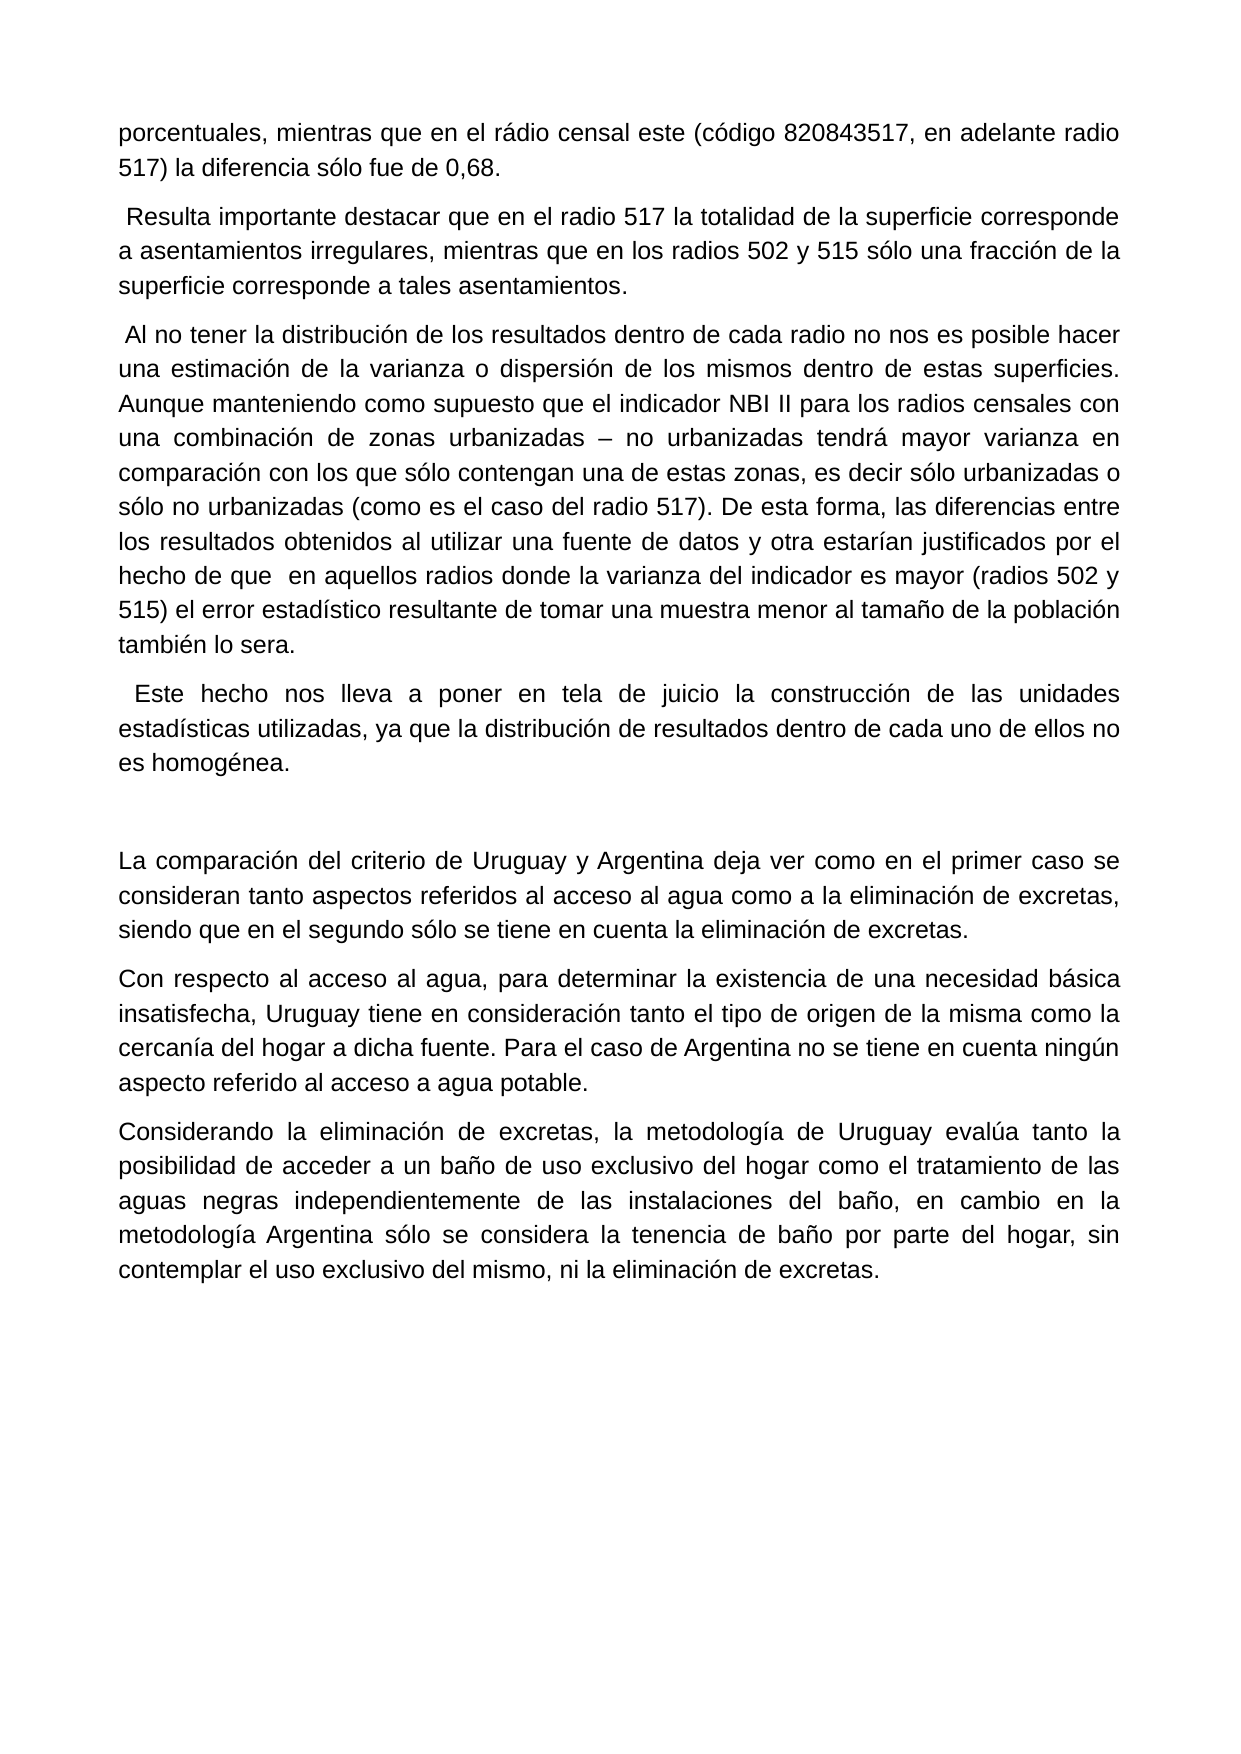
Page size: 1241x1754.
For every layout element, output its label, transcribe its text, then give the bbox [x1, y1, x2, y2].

text Este hecho nos lleva a poner en tela de juicio la construcción de las unidades estadísticas utilizadas, ya que la distribución de resultados dentro de cada uno de ellos no es homogénea. [118, 679, 1122, 777]
text La comparación del criterio de Uruguay y Argentina deja ver como en el primer caso se consideran tanto aspectos referidos al acceso al agua como a la eliminación de excretas, siendo que en el segundo sólo se tiene en cuenta la eliminación de excretas. [118, 846, 1122, 944]
text Al no tener la distribución de los resultados dentro de cada radio no nos es posible hacer una estimación de la varianza o dispersión de los mismos dentro de estas superficies. Aunque manteniendo como supuesto que el indicador NBI II para los radios censales con una combinación de zonas urbanizadas – no urbanizadas tendrá mayor varianza en comparación con los que sólo contengan una de estas zonas, es decir sólo urbanizadas o sólo no urbanizadas (como es el caso del radio 517). De esta forma, las diferencias entre los resultados obtenidos al utilizar una fuente de datos y otra estarían justificados por el hecho de que en aquellos radios donde la varianza del indicador es mayor (radios 502 y 515) el error estadístico resultante de tomar una muestra menor al tamaño de la población también lo sera. [118, 320, 1122, 659]
text porcentuales, mientras que en el rádio censal este (código 820843517, en adelante radio 517) la diferencia sólo fue de 0,68. [118, 118, 1122, 181]
text Considerando la eliminación de excretas, la metodología de Uruguay evalúa tanto la posibilidad de acceder a un baño de uso exclusivo del hogar como el tratamiento de las aguas negras independientemente de las instalaciones del baño, en cambio en la metodología Argentina sólo se considera la tenencia de baño por parte del hogar, sin contemplar el uso exclusivo del mismo, ni la eliminación de excretas. [118, 1117, 1122, 1283]
text Con respecto al acceso al agua, para determinar la existencia de una necesidad básica insatisfecha, Uruguay tiene en consideración tanto el tipo de origen de la misma como la cercanía del hogar a dicha fuente. Para el caso de Argentina no se tiene en cuenta ningún aspecto referido al acceso a agua potable. [118, 964, 1122, 1096]
text Resulta importante destacar que en el radio 517 la totalidad de la superficie corresponde a asentamientos irregulares, mientras que en los radios 502 y 515 sólo una fracción de la superficie corresponde a tales asentamientos. [118, 202, 1122, 299]
